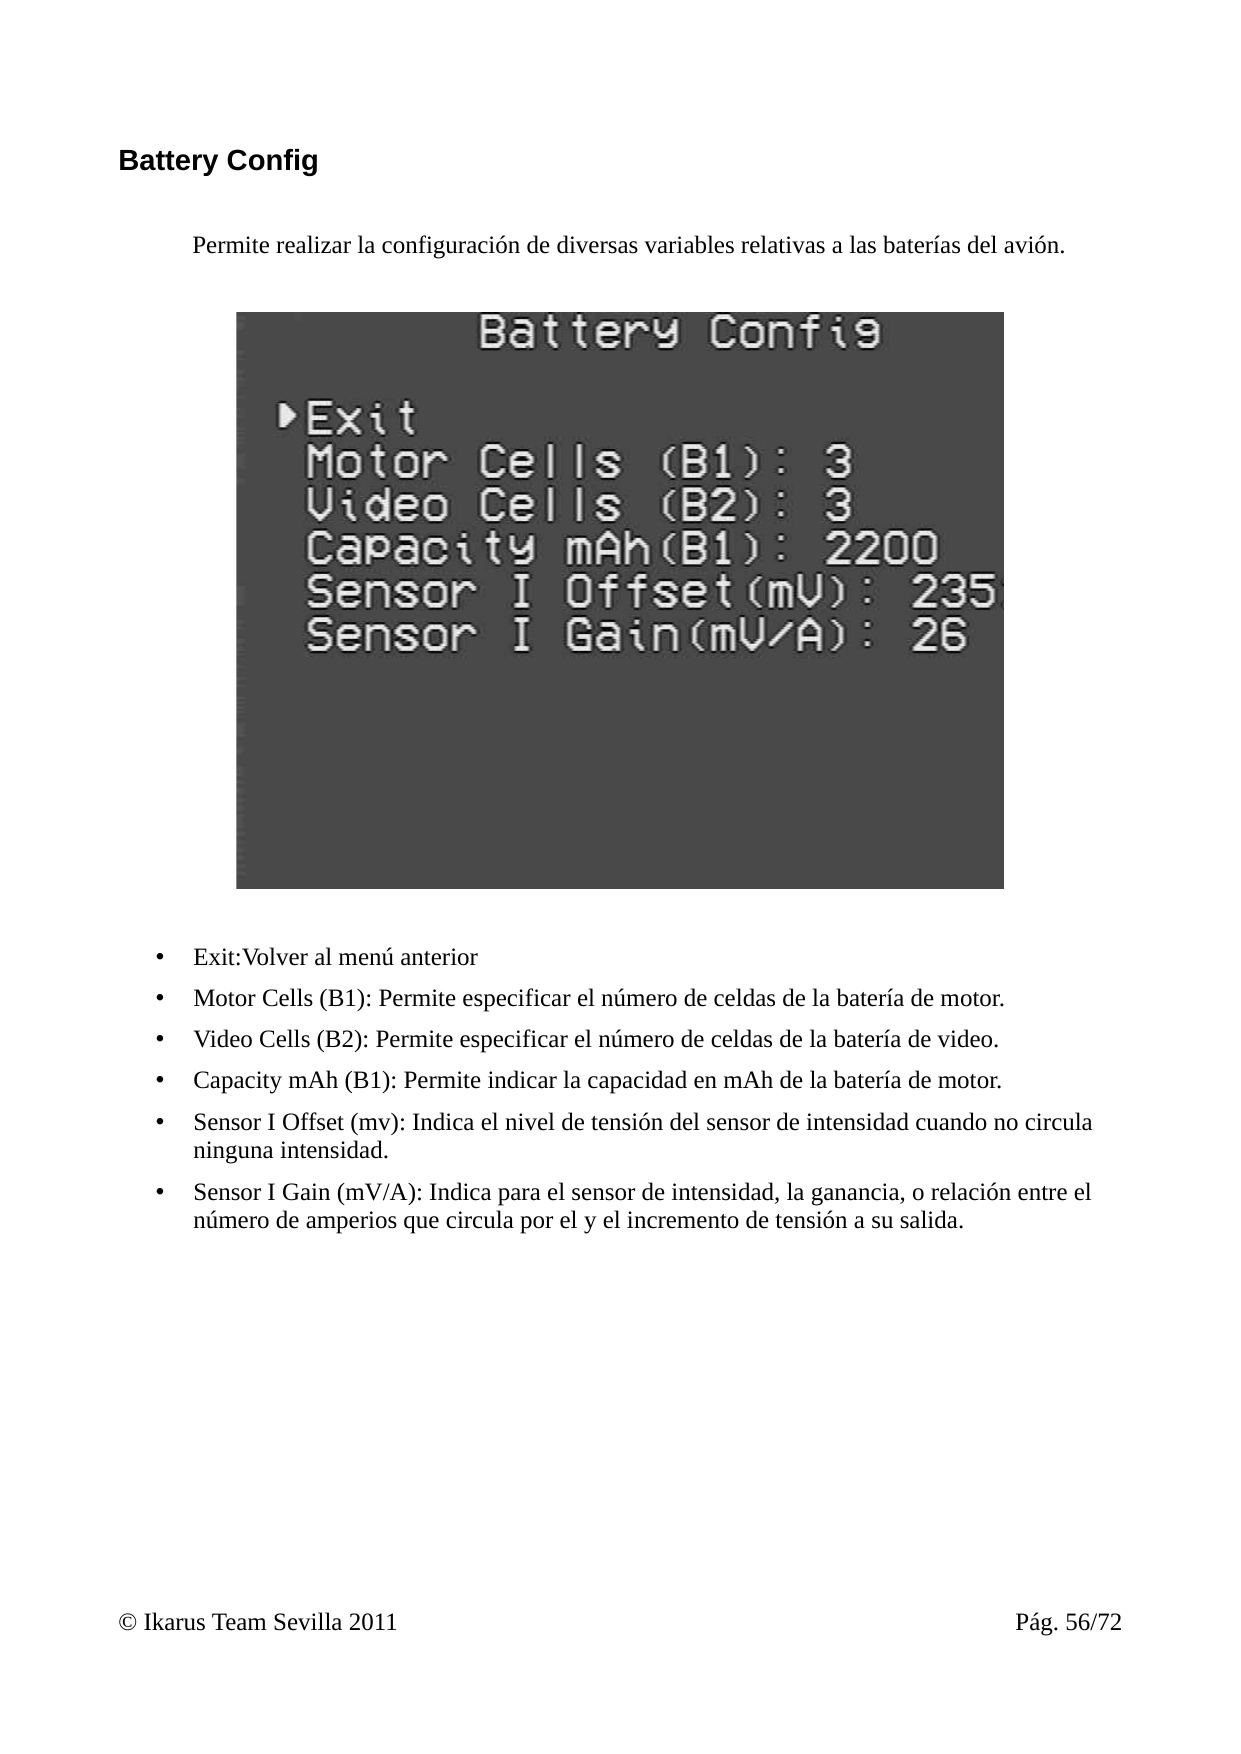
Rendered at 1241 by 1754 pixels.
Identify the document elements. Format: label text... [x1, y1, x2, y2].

list Exit:Volver al menú anterior [156, 942, 1122, 971]
list Motor Cells (B1): Permite especificar el número de celdas de la batería de motor. [156, 983, 1122, 1012]
list Video Cells (B2): Permite especificar el número de celdas de la batería de video. [156, 1024, 1122, 1053]
picture [236, 312, 1004, 889]
list Sensor I Offset (mv): Indica el nivel de tensión del sensor de intensidad cuando no circula ninguna intensidad. [156, 1107, 1122, 1164]
list Capacity mAh (B1): Permite indicar la capacidad en mAh de la batería de motor. [156, 1066, 1122, 1094]
list Sensor I Gain (mV/A): Indica para el sensor de intensidad, la ganancia, o relación entre el número de amperios que circula por el y el incremento de tensión a su salida. [156, 1177, 1122, 1234]
text Permite realizar la configuración de diversas variables relativas a las baterías del avión. [118, 230, 1122, 259]
subtitle Battery Config [118, 143, 1122, 177]
